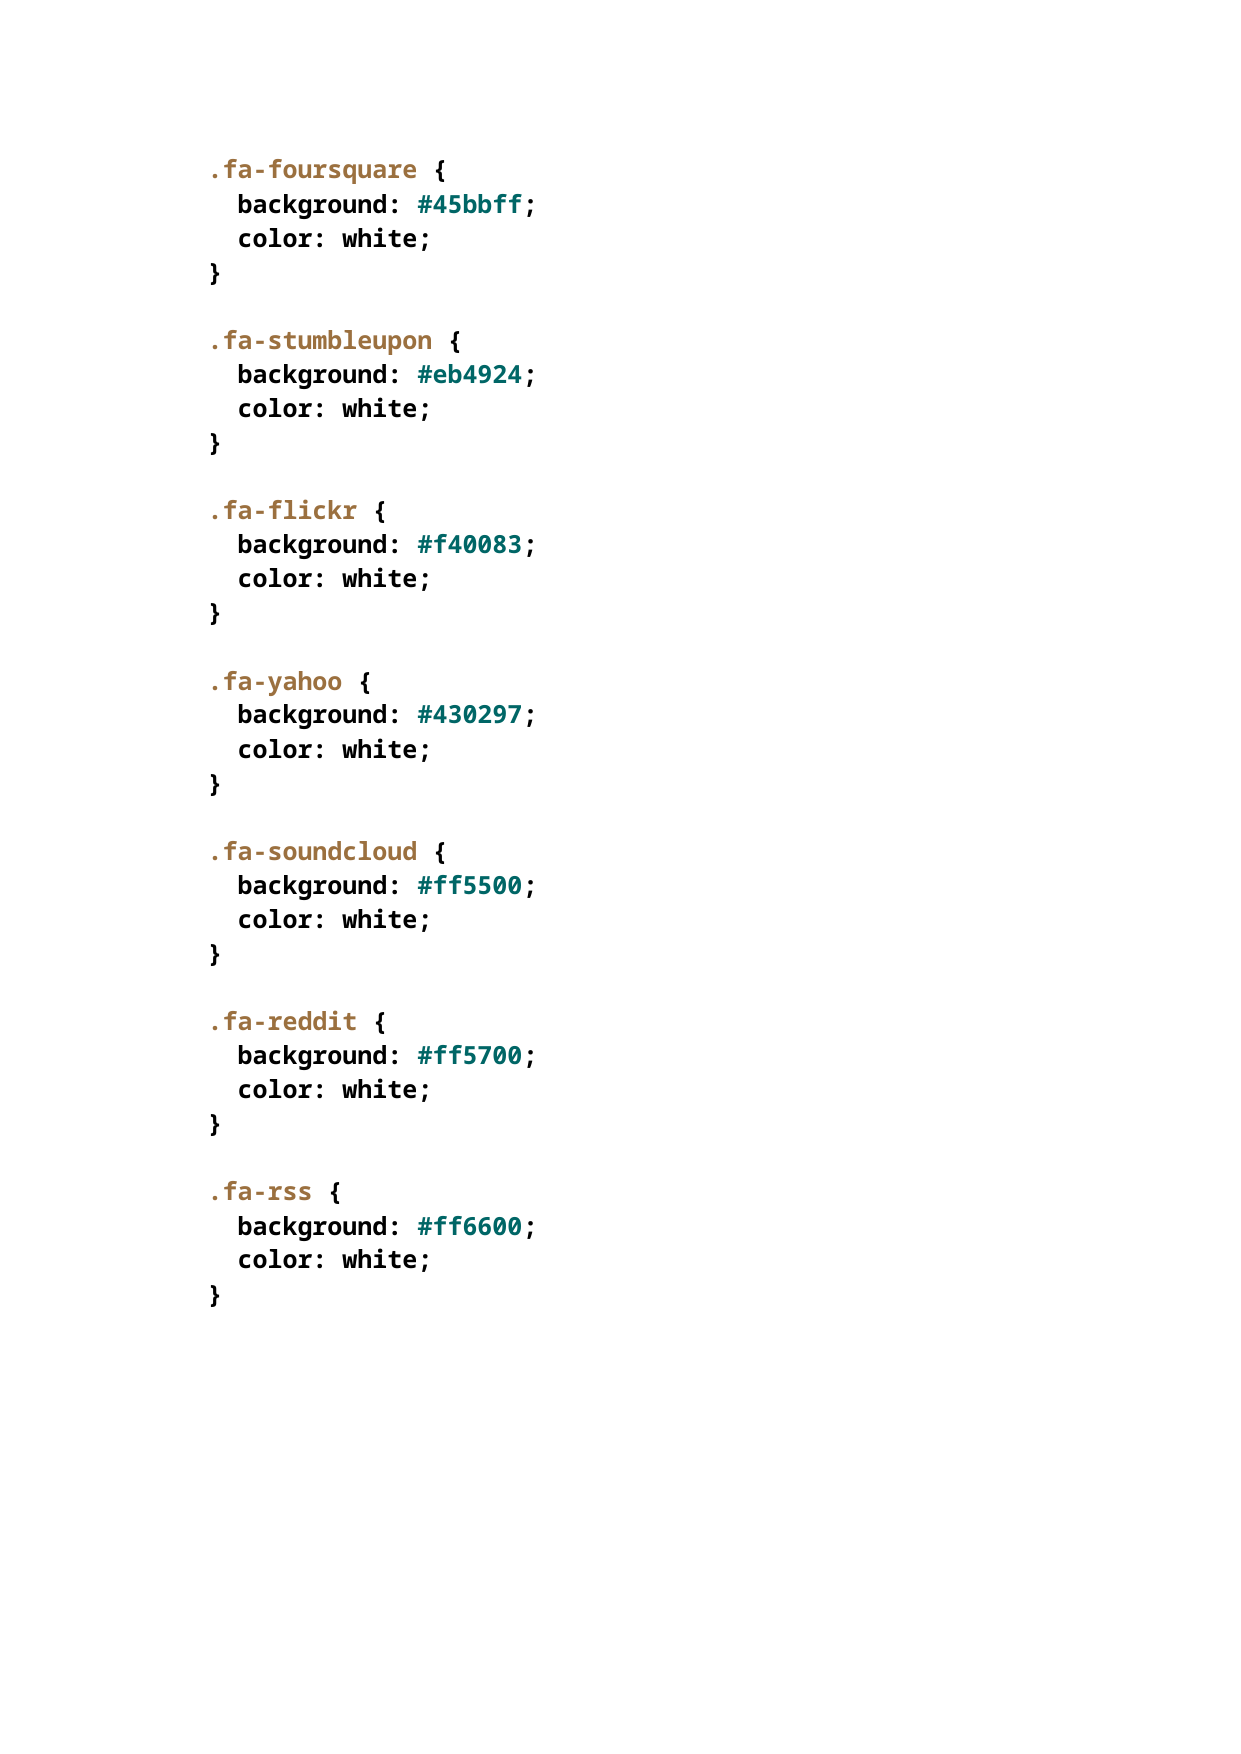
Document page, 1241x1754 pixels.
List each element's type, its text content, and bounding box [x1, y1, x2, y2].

text background: #eb4924; [177, 357, 1152, 391]
text color: white; [177, 1072, 1152, 1106]
text } [177, 254, 1152, 288]
text } [177, 1276, 1152, 1310]
text .fa-stumbleupon { [177, 322, 1152, 357]
text color: white; [177, 391, 1152, 425]
text background: #ff6600; [177, 1208, 1152, 1242]
text color: white; [177, 1242, 1152, 1276]
text } [177, 936, 1152, 970]
text .fa-flickr { [177, 493, 1152, 527]
text .fa-foursquare { [177, 152, 1152, 186]
text } [177, 425, 1152, 459]
text background: #45bbff; [177, 186, 1152, 220]
text } [177, 765, 1152, 799]
text color: white; [177, 902, 1152, 936]
text color: white; [177, 220, 1152, 254]
text .fa-reddit { [177, 1004, 1152, 1038]
text background: #430297; [177, 697, 1152, 731]
text color: white; [177, 731, 1152, 765]
text } [177, 1106, 1152, 1140]
text background: #ff5500; [177, 867, 1152, 902]
text color: white; [177, 561, 1152, 595]
text } [177, 595, 1152, 629]
text .fa-soundcloud { [177, 833, 1152, 867]
text background: #f40083; [177, 527, 1152, 561]
text .fa-rss { [177, 1174, 1152, 1208]
text background: #ff5700; [177, 1038, 1152, 1072]
text .fa-yahoo { [177, 663, 1152, 697]
